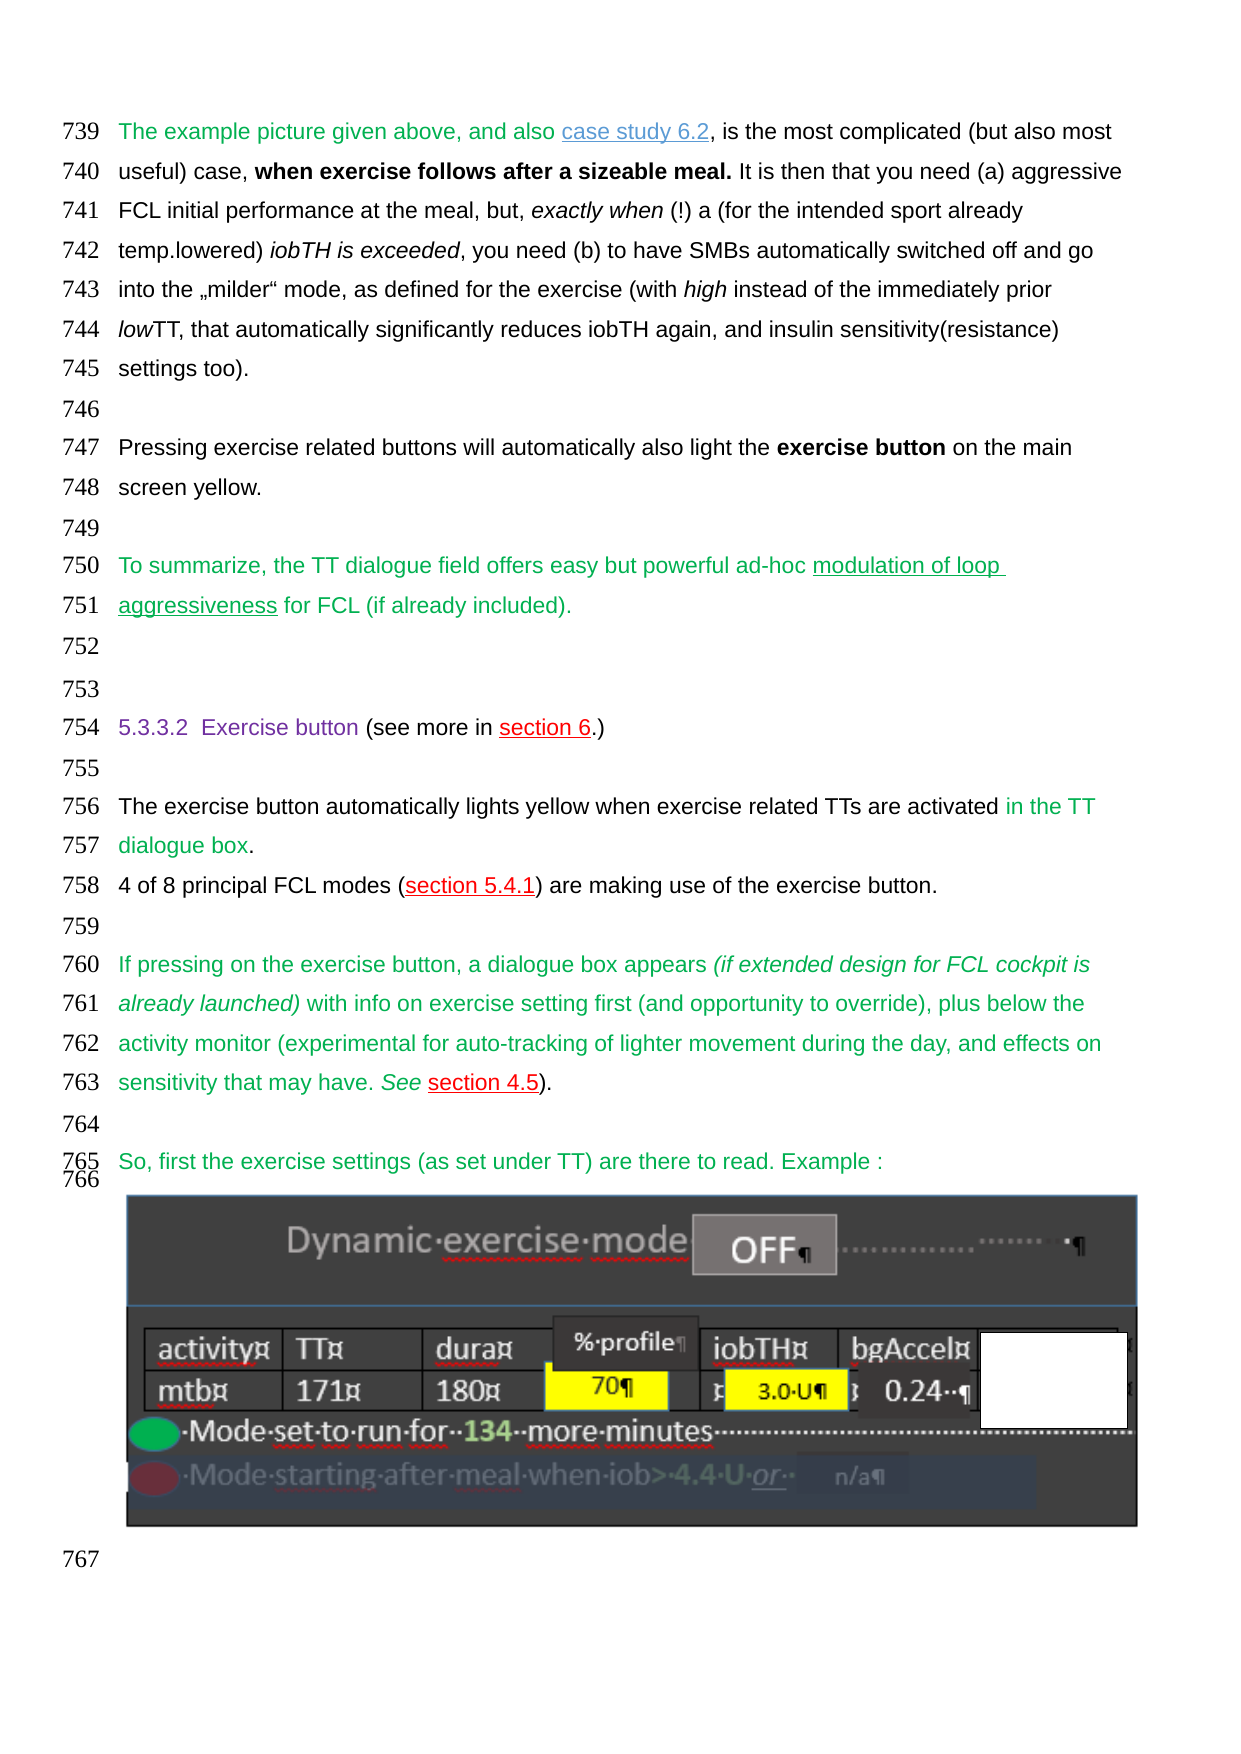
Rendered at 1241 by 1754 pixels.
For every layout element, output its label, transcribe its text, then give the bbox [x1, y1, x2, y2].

text Pressing exercise related buttons will automatically also light the exercise button on the main screen yellow. [118, 434, 1122, 500]
text To summarize, the TT dialogue field offers easy but powerful ad-hoc modulation of loop aggressiveness for FCL (if already included). [118, 552, 1122, 618]
text So, first the exercise settings (as set under TT) are there to read. Example : [118, 1148, 1122, 1174]
text The example picture given above, and also case study 6.2, is the most complicated (but also most useful) case, when exercise follows after a sizeable meal. It is then that you need (a) aggressive FCL initial performance at the meal, but, exactly when (!) a (for the intended sport already temp.lowered) iobTH is exceeded, you need (b) to have SMBs automatically switched off and go into the „milder“ mode, as defined for the exercise (with high instead of the immediately prior lowTT, that automatically significantly reduces iobTH again, and insulin sensitivity(resistance) settings too). [118, 118, 1122, 381]
text 5.3.3.2 Exercise button (see more in section 6.) [118, 714, 1122, 740]
text 70 % [996, 1369, 1112, 1403]
text effect.sens. [996, 1340, 1112, 1369]
text 4 of 8 principal FCL modes (section 5.4.1) are making use of the exercise button. [118, 872, 1122, 898]
text If pressing on the exercise button, a dialogue box appears (if extended design for FCL cockpit is already launched) with info on exercise setting first (and opportunity to override), plus below the activity monitor (experimental for auto-tracking of lighter movement during the day, and effects on sensitivity that may have. See section 4.5). [118, 951, 1122, 1096]
text The exercise button automatically lights yellow when exercise related TTs are activated in the TT dialogue box. [118, 793, 1122, 859]
